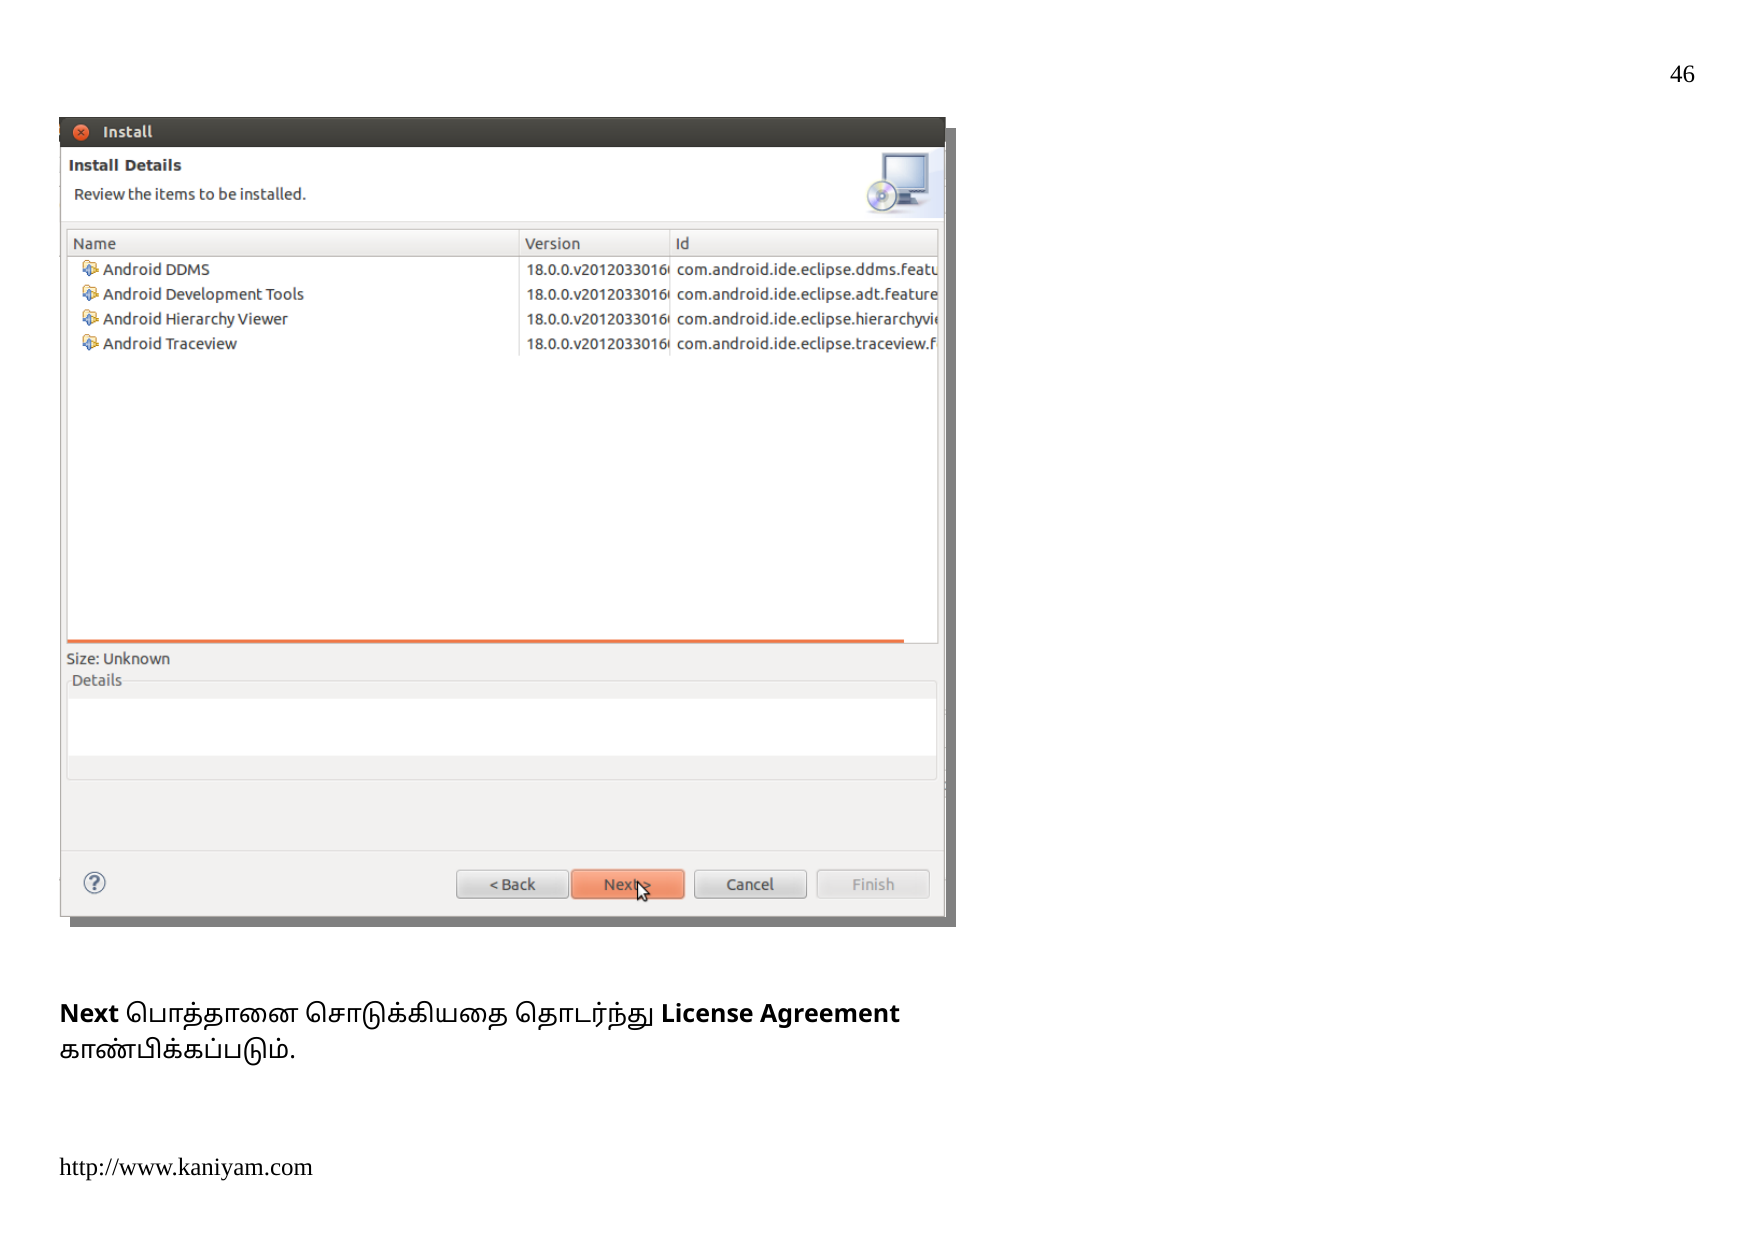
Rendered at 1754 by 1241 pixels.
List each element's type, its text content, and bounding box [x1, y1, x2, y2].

text காண்பிக்கப்படும். [59, 1032, 1695, 1068]
text Next பொத்தானை சொடுக்கியதை தொடர்ந்து License Agreement [59, 996, 1695, 1032]
picture [59, 117, 946, 917]
